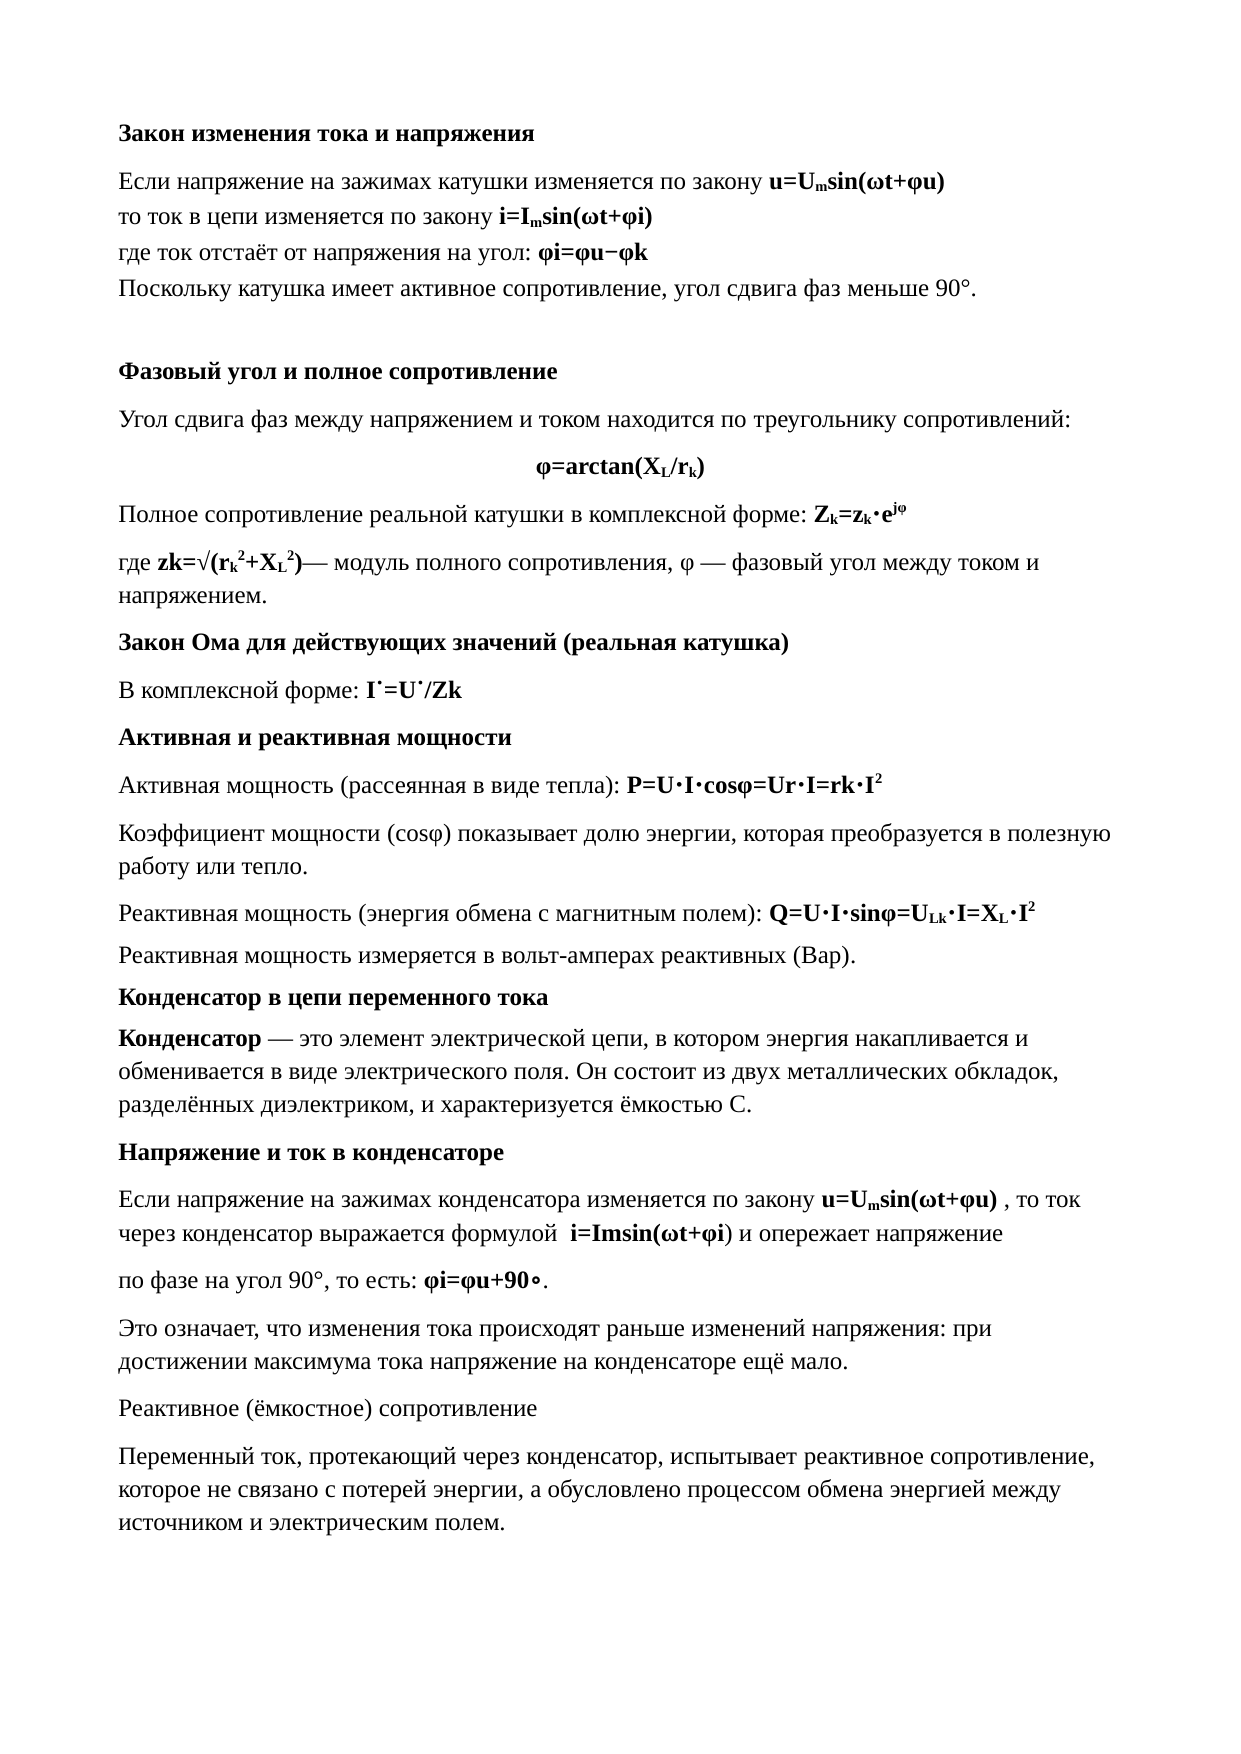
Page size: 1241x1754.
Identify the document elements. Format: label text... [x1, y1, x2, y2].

text Угол сдвига фаз между напряжением и током находится по треугольнику сопротивлений: [118, 404, 1122, 433]
subtitle Активная и реактивная мощности [118, 722, 1122, 751]
text Конденсатор в цепи переменного тока [118, 982, 1122, 1010]
text где ток отстаёт от напряжения на угол: φi=φu−φk [118, 237, 1122, 266]
text по фазе на угол 90°, то есть: φi=φu+90∘. [118, 1265, 1122, 1294]
text Реактивная мощность измеряется в вольт-амперах реактивных (Вар). [118, 940, 1122, 969]
text Коэффициент мощности (cosφ) показывает долю энергии, которая преобразуется в полезную работу или тепло. [118, 818, 1122, 879]
text Если напряжение на зажимах катушки изменяется по закону u=Umsin(ωt+φu) [118, 166, 1122, 194]
text Это означает, что изменения тока происходят раньше изменений напряжения: при достижении максимума тока напряжение на конденсаторе ещё мало. [118, 1313, 1122, 1374]
text Полное сопротивление реальной катушки в комплексной форме: Zk=zk⋅ejφ [118, 499, 1122, 528]
text Конденсатор — это элемент электрической цепи, в котором энергия накапливается и обменивается в виде электрического поля. Он состоит из двух металлических обкладок, разделённых диэлектриком, и характеризуется ёмкостью C. [118, 1023, 1122, 1118]
text Активная мощность (рассеянная в виде тепла): P=U⋅I⋅cosφ=Ur⋅I=rk⋅I2 [118, 770, 1122, 799]
subtitle Напряжение и ток в конденсаторе [118, 1137, 1122, 1166]
subtitle Фазовый угол и полное сопротивление [118, 356, 1122, 385]
text Реактивное (ёмкостное) сопротивление [118, 1393, 1122, 1422]
text Переменный ток, протекающий через конденсатор, испытывает реактивное сопротивление, которое не связано с потерей энергии, а обусловлено процессом обмена энергией между источником и электрическим полем. [118, 1441, 1122, 1536]
text φ=arctan(XL/rk) [118, 451, 1122, 480]
text Поскольку катушка имеет активное сопротивление, угол сдвига фаз меньше 90°. [118, 273, 1122, 302]
text Реактивная мощность (энергия обмена с магнитным полем): Q=U⋅I⋅sinφ=ULk⋅I=XL⋅I2 [118, 898, 1122, 927]
subtitle Закон изменения тока и напряжения [118, 118, 1122, 147]
text то ток в цепи изменяется по закону i=Imsin(ωt+φi) [118, 201, 1122, 230]
text В комплексной форме: I˙=U˙/Zk [118, 675, 1122, 704]
text где zk=√(rk2+XL2)— модуль полного сопротивления, φ — фазовый угол между током и напряжением. [118, 547, 1122, 608]
text Если напряжение на зажимах конденсатора изменяется по закону u=Umsin(ωt+φu) , то ток через конденсатор выражается формулой i=Imsin(ωt+φi) и опережает напряжение [118, 1184, 1122, 1246]
text Закон Ома для действующих значений (реальная катушка) [118, 627, 1122, 656]
